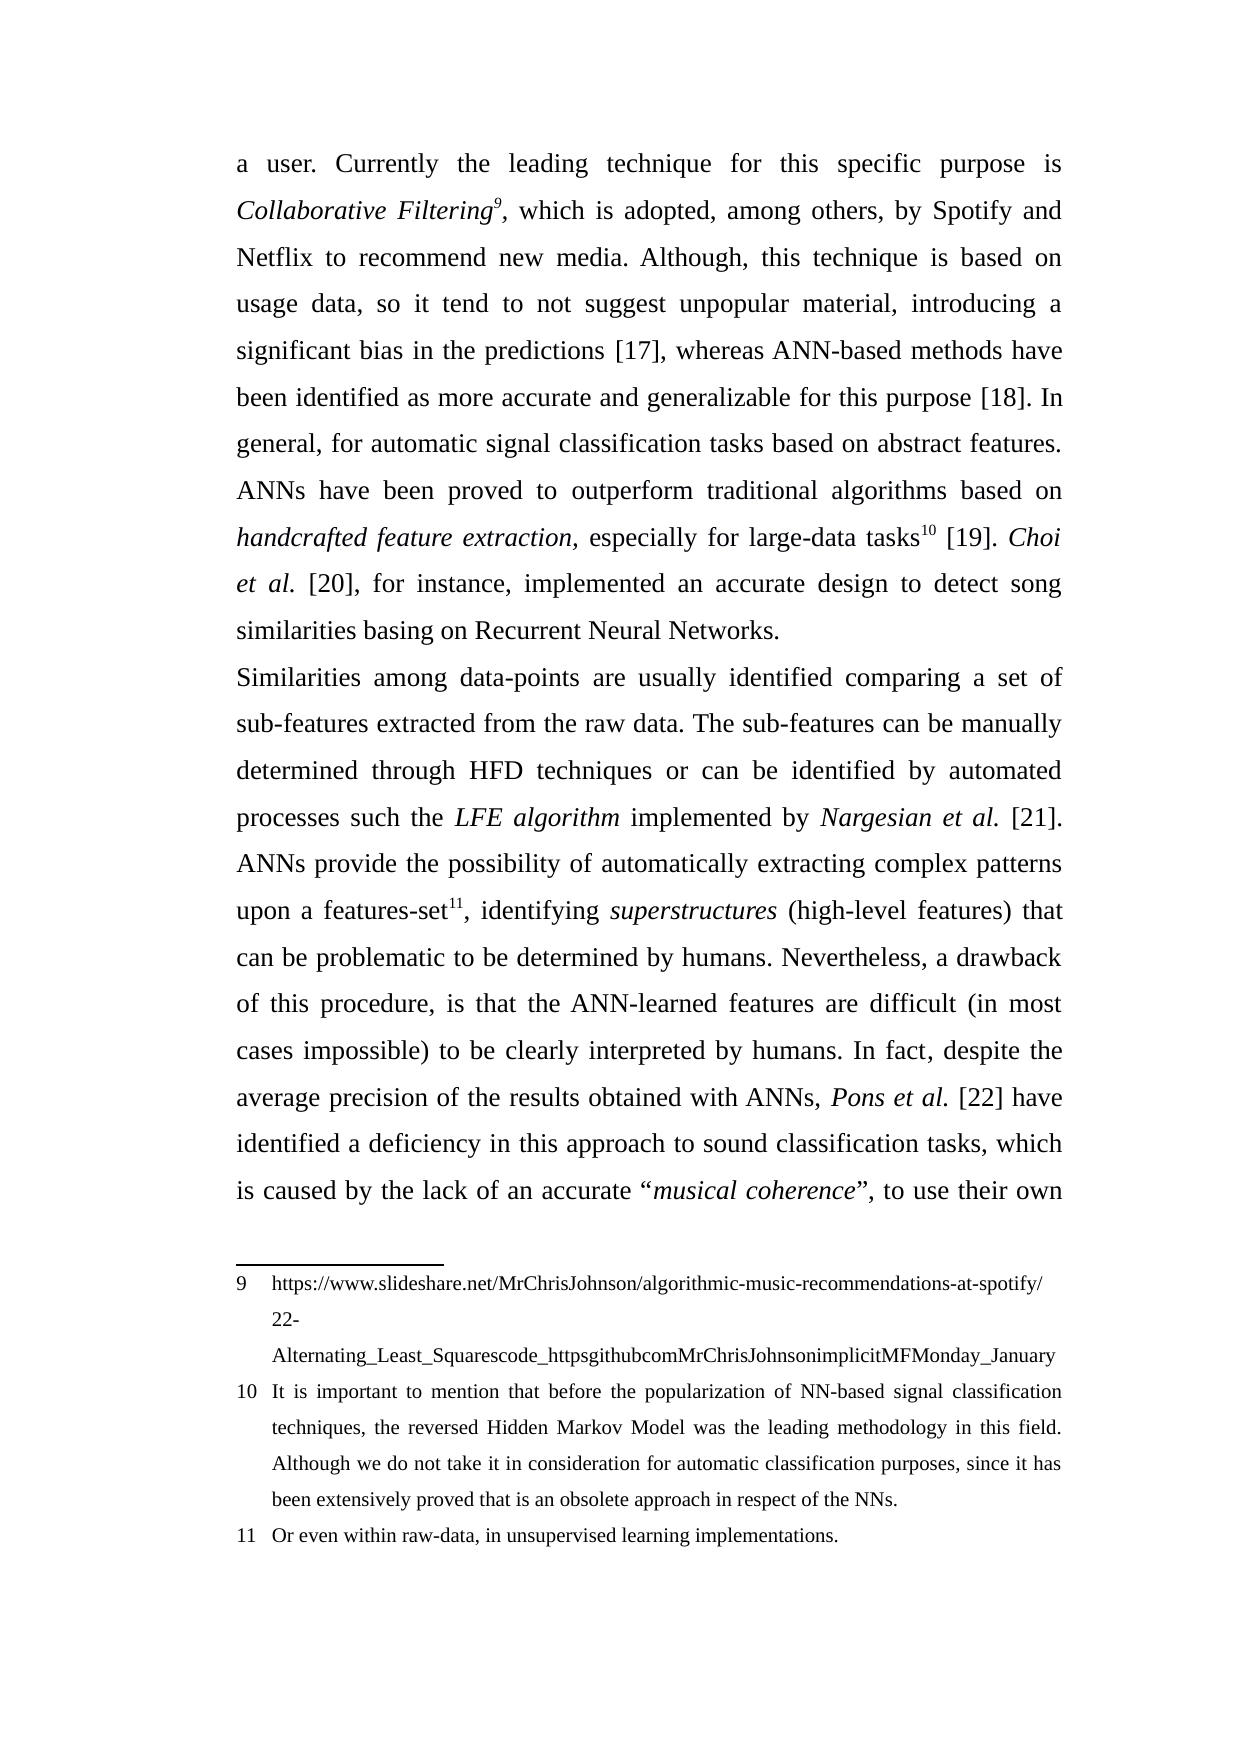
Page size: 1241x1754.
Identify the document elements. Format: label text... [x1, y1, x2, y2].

text Similarities among data-points are usually identified comparing a set of sub-features extracted from the raw data. The sub-features can be manually determined through HFD techniques or can be identified by automated processes such the LFE algorithm implemented by Nargesian et al. [21]. ANNs provide the possibility of automatically extracting complex patterns upon a features-set, identifying superstructures (high-level features) that can be problematic to be determined by humans. Nevertheless, a drawback of this procedure, is that the ANN-learned features are difficult (in most cases impossible) to be clearly interpreted by humans. In fact, despite the average precision of the results obtained with ANNs, Pons et al. [22] have identified a deficiency in this approach to sound classification tasks, which is caused by the lack of an accurate “musical coherence”, to use their own [236, 661, 1063, 1205]
text a user. Currently the leading technique for this specific purpose is Collaborative Filtering, which is adopted, among others, by Spotify and Netflix to recommend new media. Although, this technique is based on usage data, so it tend to not suggest unpopular material, introducing a significant bias in the predictions [17], whereas ANN-based methods have been identified as more accurate and generalizable for this purpose [18]. In general, for automatic signal classification tasks based on abstract features. ANNs have been proved to outperform traditional algorithms based on handcrafted feature extraction, especially for large-data tasks [19]. Choi et al. [20], for instance, implemented an accurate design to detect song similarities basing on Recurrent Neural Networks. [236, 148, 1063, 645]
text It is important to mention that before the popularization of NN-based signal classification techniques, the reversed Hidden Markov Model was the leading methodology in this field. Although we do not take it in consideration for automatic classification purposes, since it has been extensively proved that is an obsolete approach in respect of the NNs. [236, 1379, 1063, 1511]
text https://www.slideshare.net/MrChrisJohnson/algorithmic-music-recommendations-at-spotify/22-Alternating_Least_Squarescode_httpsgithubcomMrChrisJohnsonimplicitMFMonday_January [236, 1271, 1063, 1367]
text Or even within raw-data, in unsupervised learning implementations. [236, 1523, 1063, 1547]
